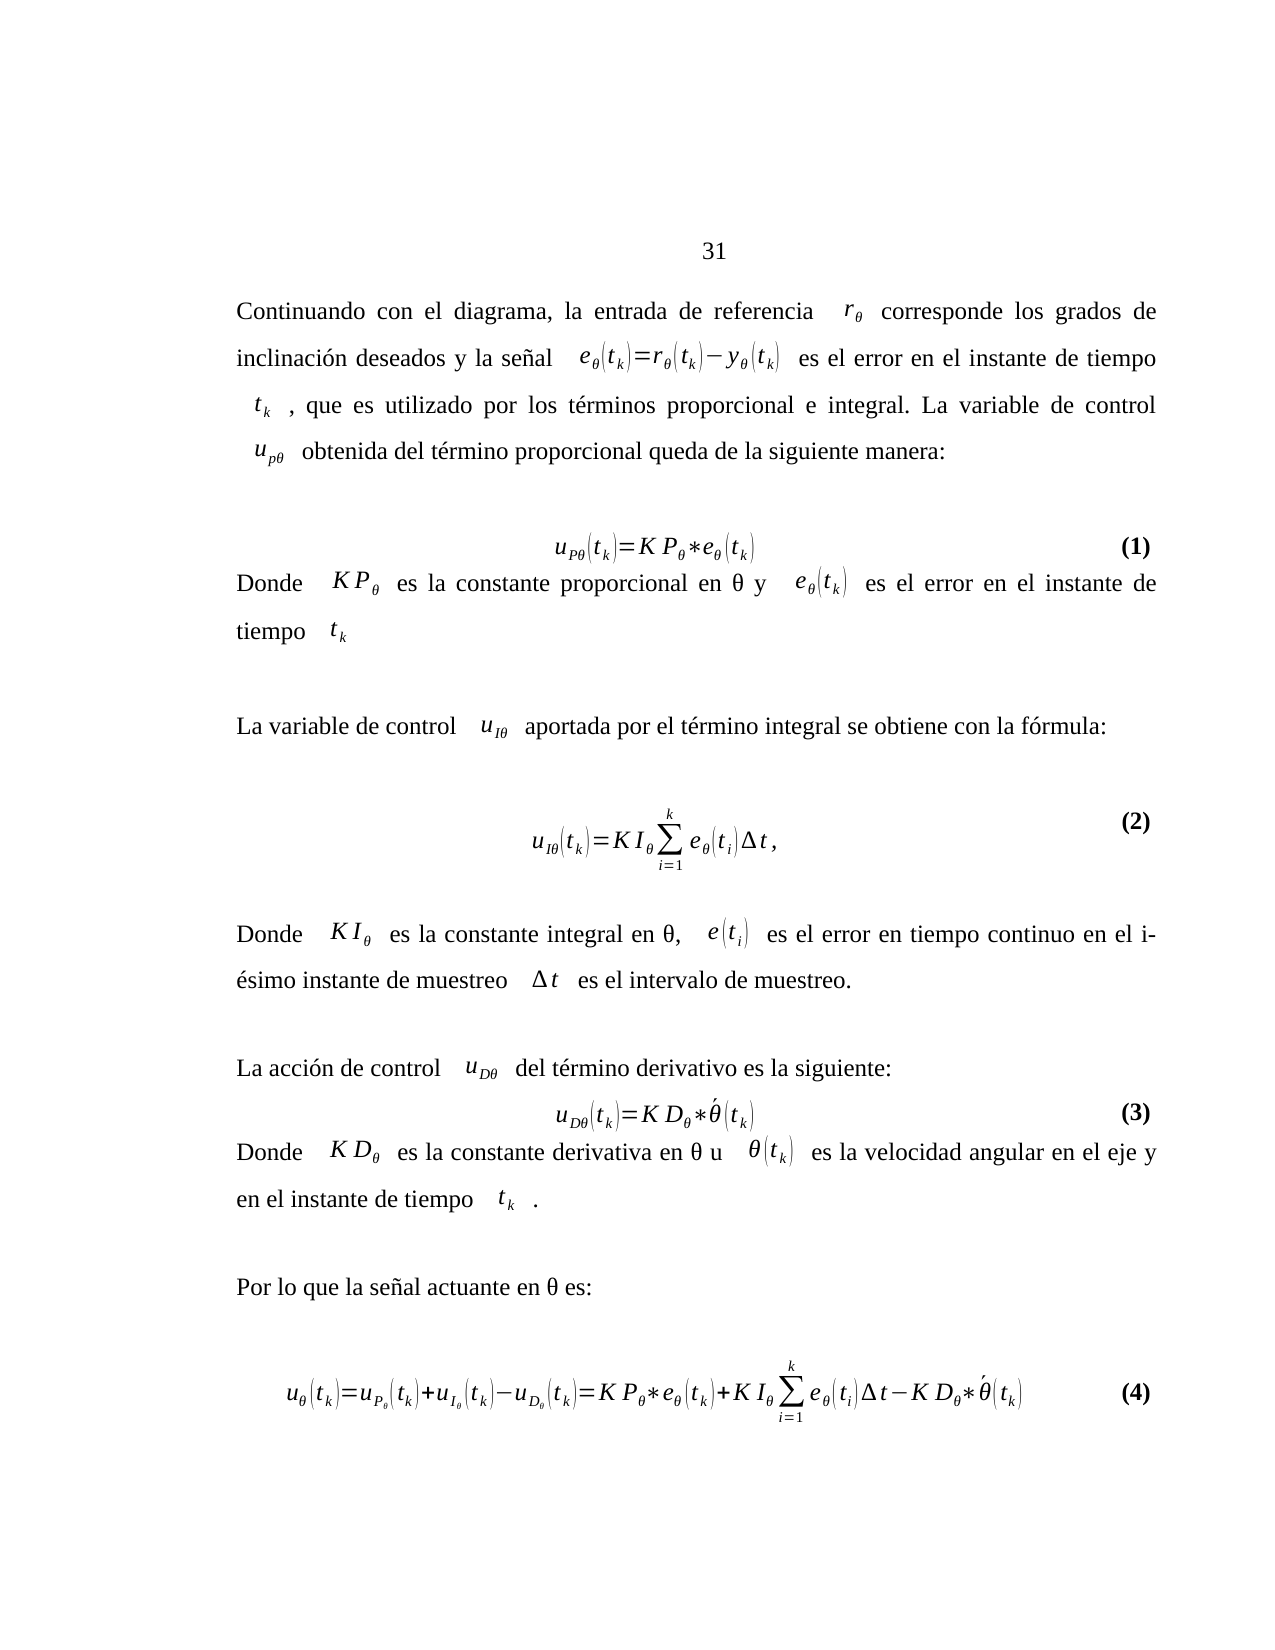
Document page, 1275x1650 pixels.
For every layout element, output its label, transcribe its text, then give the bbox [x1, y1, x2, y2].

table_header (4) [1085, 1358, 1187, 1425]
table_header [224, 1098, 1085, 1134]
table_header (2) [1085, 806, 1187, 873]
table_header [224, 1358, 1085, 1425]
text Donde es la constante integral en θ, es el error en tiempo continuo en el i-ésimo instante de muestreo es el intervalo de muestreo. [236, 916, 1157, 994]
text La acción de control del término derivativo es la siguiente: [236, 1052, 1157, 1083]
table_header [224, 531, 1085, 565]
text Donde es la constante derivativa en θ u es la velocidad angular en el eje y en el instante de tiempo . [236, 1134, 1157, 1214]
table_header (3) [1085, 1098, 1187, 1134]
table_header [224, 806, 1085, 873]
text Por lo que la señal actuante en θ es: [236, 1272, 1157, 1300]
text Continuando con el diagrama, la entrada de referencia corresponde los grados de inclinación deseados y la señal es el error en el instante de tiempo , que es utilizado por los términos proporcional e integral. La variable de control obtenida del término proporcional queda de la siguiente manera: [236, 294, 1157, 466]
table_header (1) [1085, 531, 1187, 565]
text Donde es la constante proporcional en θ y es el error en el instante de tiempo [236, 565, 1157, 646]
text La variable de control aportada por el término integral se obtiene con la fórmula: [236, 710, 1157, 742]
